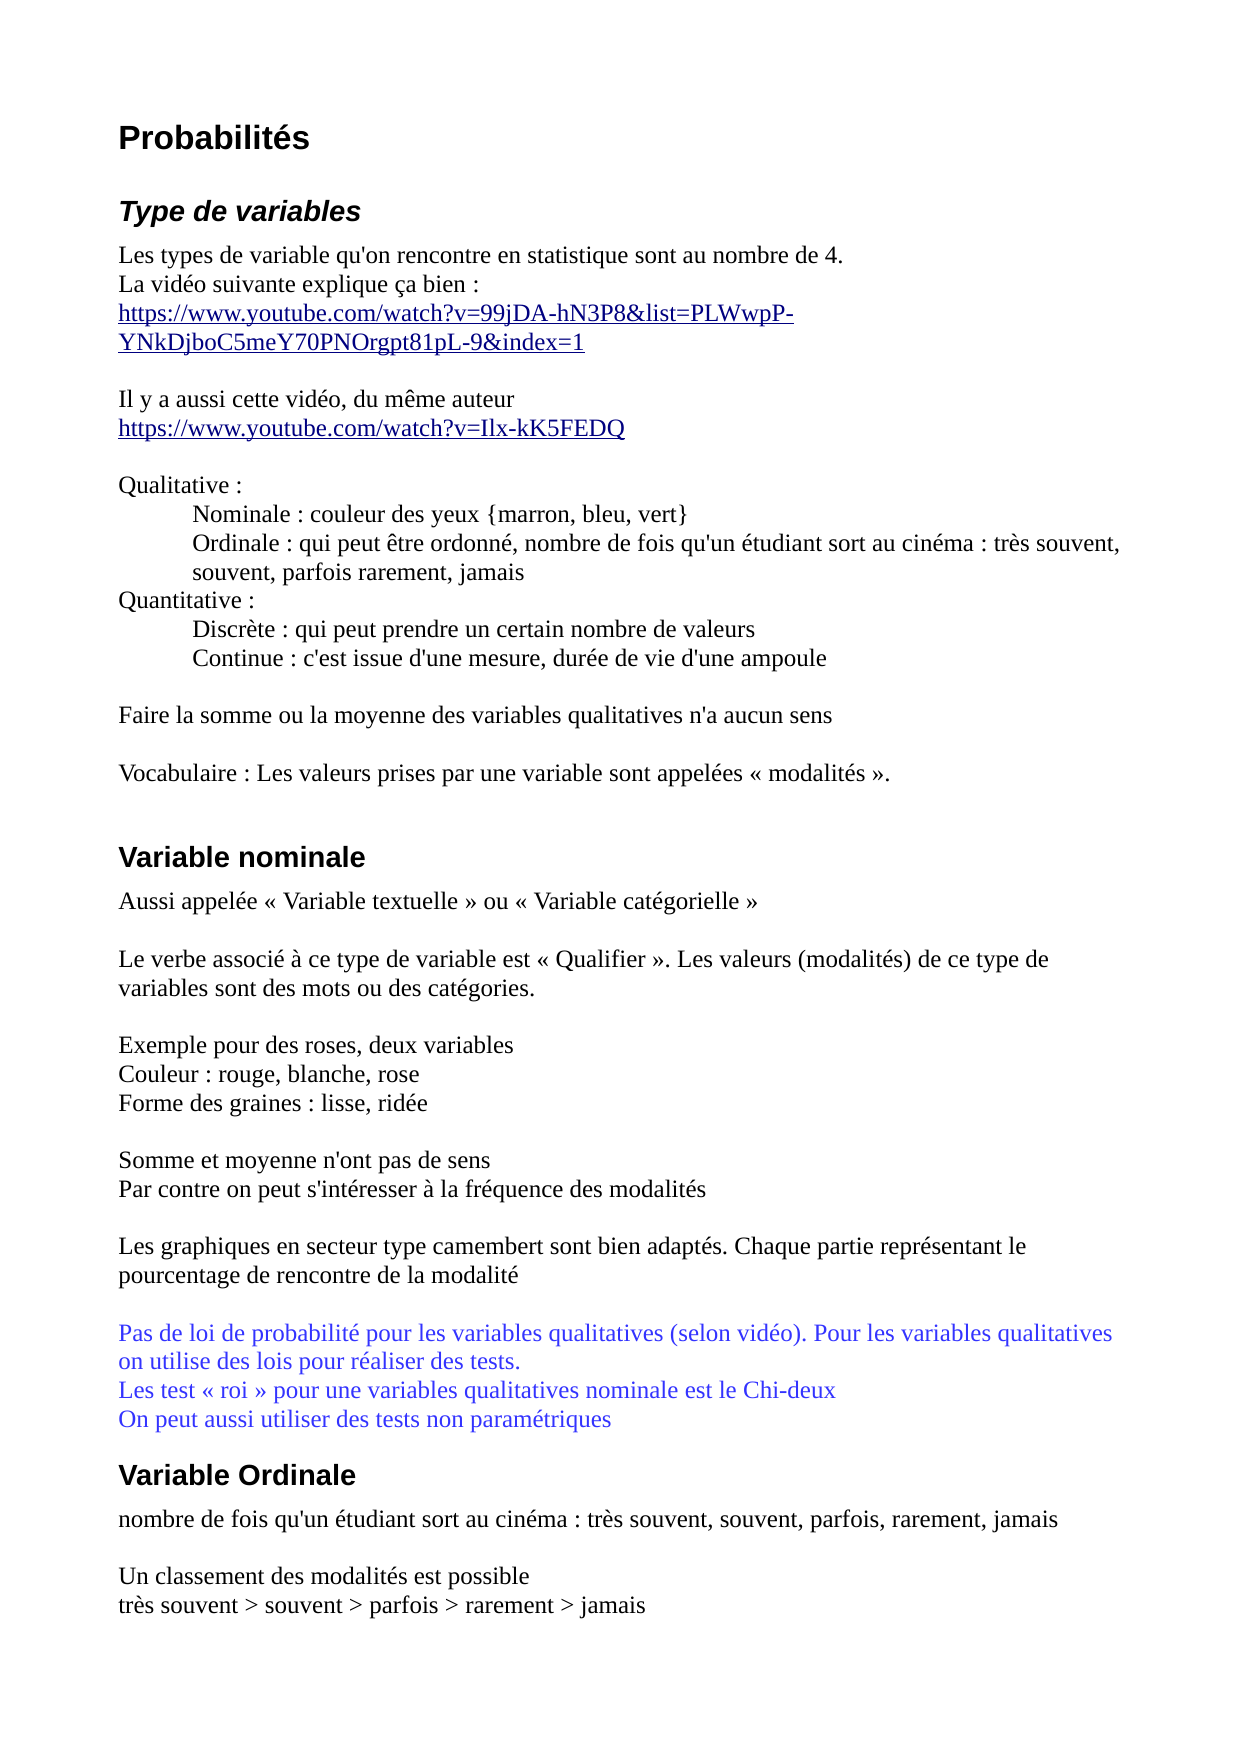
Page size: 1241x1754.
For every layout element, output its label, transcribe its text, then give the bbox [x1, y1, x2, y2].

text Vocabulaire : Les valeurs prises par une variable sont appelées « modalités ». [118, 758, 1122, 787]
text Aussi appelée « Variable textuelle » ou « Variable catégorielle » [118, 886, 1122, 915]
text Les graphiques en secteur type camembert sont bien adaptés. Chaque partie représentant le pourcentage de rencontre de la modalité [118, 1231, 1122, 1289]
text Le verbe associé à ce type de variable est « Qualifier ». Les valeurs (modalités) de ce type de variables sont des mots ou des catégories. [118, 944, 1122, 1001]
text Un classement des modalités est possible [118, 1561, 1122, 1590]
text On peut aussi utiliser des tests non paramétriques [118, 1404, 1122, 1433]
text Quantitative : [118, 585, 1122, 614]
text Ordinale : qui peut être ordonné, nombre de fois qu'un étudiant sort au cinéma : très souvent, souvent, parfois rarement, jamais [192, 528, 1122, 585]
text Nominale : couleur des yeux {marron, bleu, vert} [192, 499, 1122, 528]
subtitle Variable nominale [118, 840, 1122, 874]
text Exemple pour des roses, deux variables [118, 1030, 1122, 1059]
subtitle Probabilités [118, 118, 1122, 157]
text Faire la somme ou la moyenne des variables qualitatives n'a aucun sens [118, 700, 1122, 729]
subtitle Variable Ordinale [118, 1458, 1122, 1491]
text La vidéo suivante explique ça bien : [118, 269, 1122, 298]
text Discrète : qui peut prendre un certain nombre de valeurs [192, 614, 1122, 643]
text Couleur : rouge, blanche, rose [118, 1059, 1122, 1088]
text Il y a aussi cette vidéo, du même auteur [118, 384, 1122, 413]
text très souvent > souvent > parfois > rarement > jamais [118, 1590, 1122, 1619]
text https://www.youtube.com/watch?v=99jDA-hN3P8&list=PLWwpP-YNkDjboC5meY70PNOrgpt81pL-9&index=1 [118, 298, 1122, 355]
text Continue : c'est issue d'une mesure, durée de vie d'une ampoule [192, 643, 1122, 672]
text Forme des graines : lisse, ridée [118, 1088, 1122, 1116]
text Pas de loi de probabilité pour les variables qualitatives (selon vidéo). Pour les variables qualitatives on utilise des lois pour réaliser des tests. [118, 1318, 1122, 1375]
text Les types de variable qu'on rencontre en statistique sont au nombre de 4. [118, 240, 1122, 269]
text Qualitative : [118, 470, 1122, 499]
text Les test « roi » pour une variables qualitatives nominale est le Chi-deux [118, 1375, 1122, 1404]
text nombre de fois qu'un étudiant sort au cinéma : très souvent, souvent, parfois, rarement, jamais [118, 1504, 1122, 1532]
text Par contre on peut s'intéresser à la fréquence des modalités [118, 1174, 1122, 1203]
subtitle Type de variables [118, 194, 1122, 228]
text https://www.youtube.com/watch?v=Ilx-kK5FEDQ [118, 413, 1122, 442]
text Somme et moyenne n'ont pas de sens [118, 1145, 1122, 1174]
